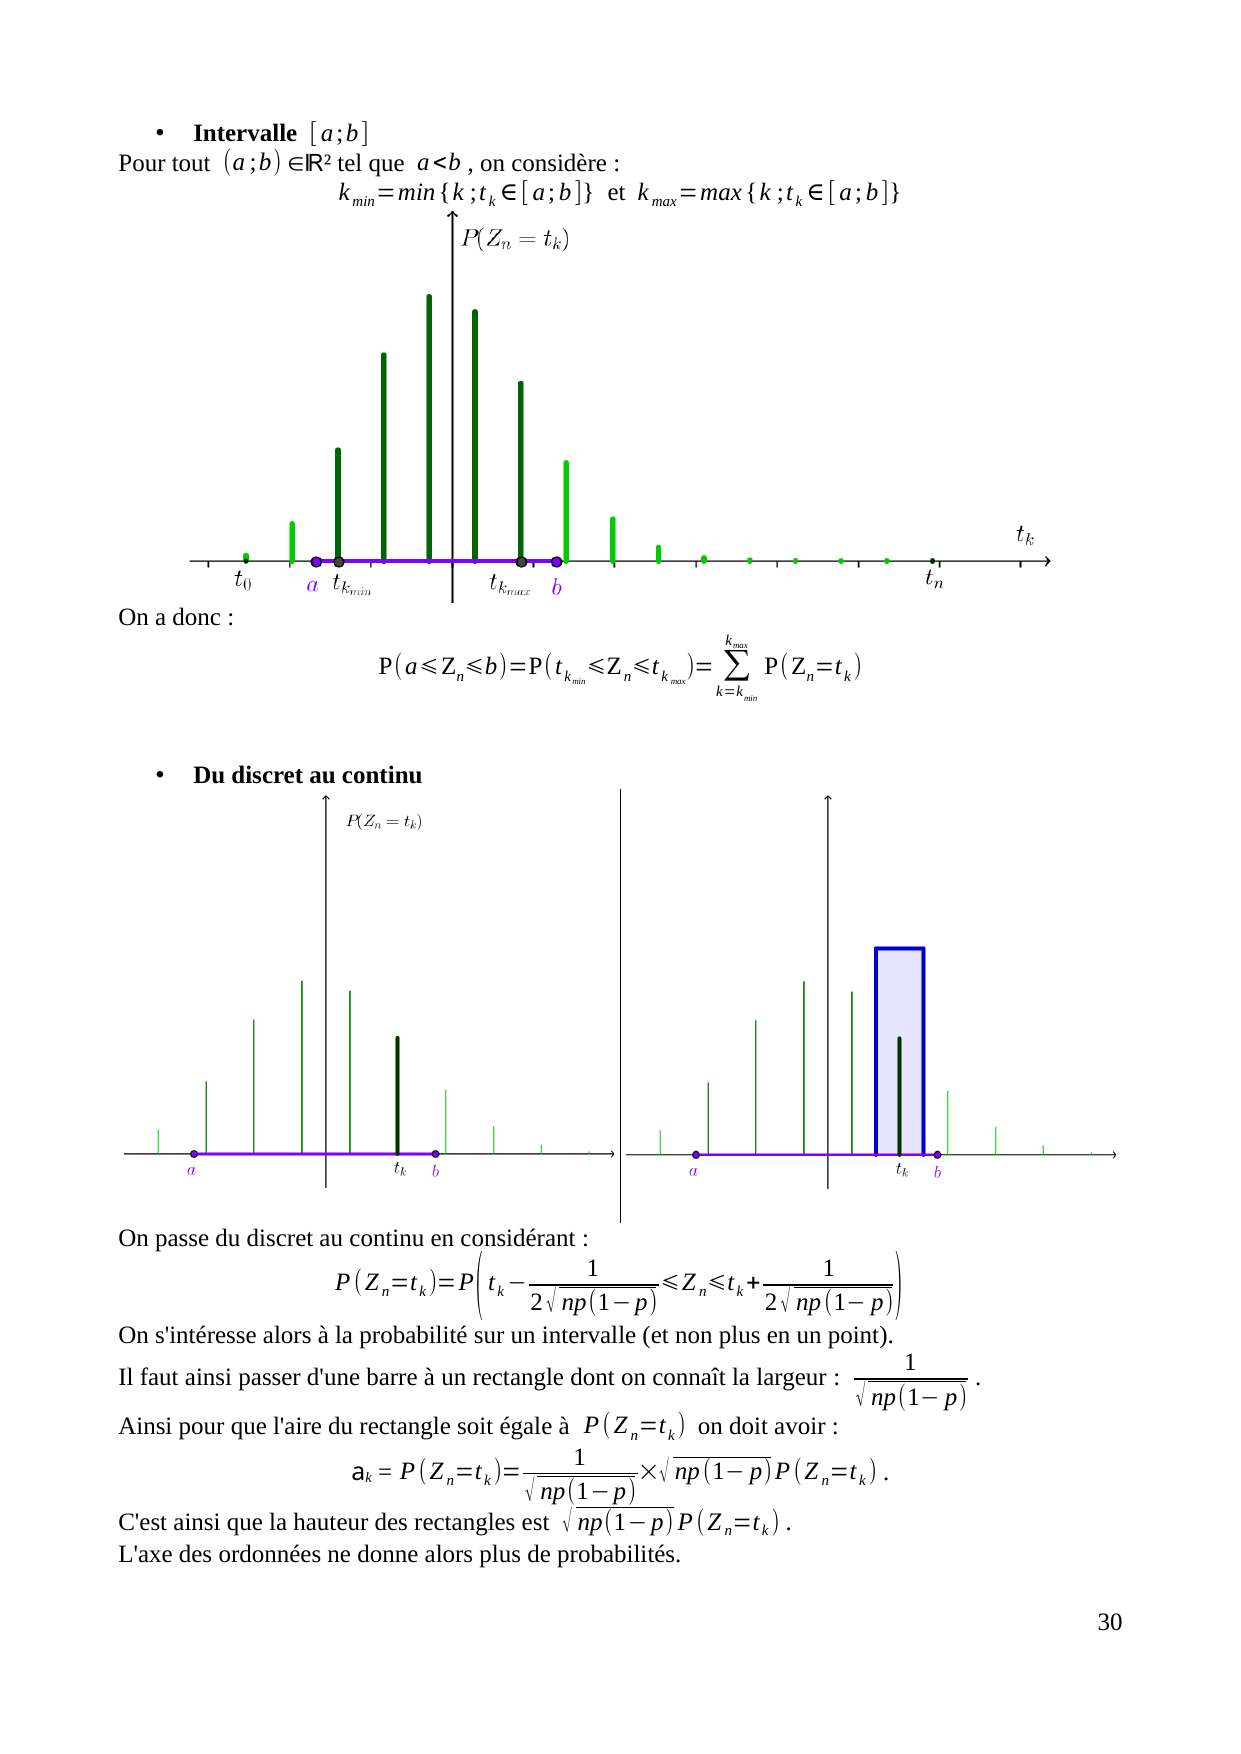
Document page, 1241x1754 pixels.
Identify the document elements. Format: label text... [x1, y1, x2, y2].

text On passe du discret au continu en considérant : [118, 1223, 1122, 1251]
text On s'intéresse alors à la probabilité sur un intervalle (et non plus en un point). [118, 1320, 1122, 1348]
text Il faut ainsi passer d'une barre à un rectangle dont on connaît la largeur : . [118, 1348, 1122, 1411]
text On a donc : [118, 210, 1122, 631]
table_header [621, 789, 1122, 1223]
text Ainsi pour que l'aire du rectangle soit égale à on doit avoir : [118, 1411, 1122, 1443]
text Pour tout ∈ℝ² tel que , on considère : [118, 148, 1122, 177]
list Du discret au continu [156, 760, 1122, 789]
text C'est ainsi que la hauteur des rectangles est . [118, 1505, 1122, 1539]
table_header [118, 789, 620, 1223]
text L'axe des ordonnées ne donne alors plus de probabilités. [118, 1539, 1122, 1568]
list Intervalle [156, 118, 1122, 148]
text ak =. [118, 1443, 1122, 1505]
text et [118, 177, 1122, 210]
